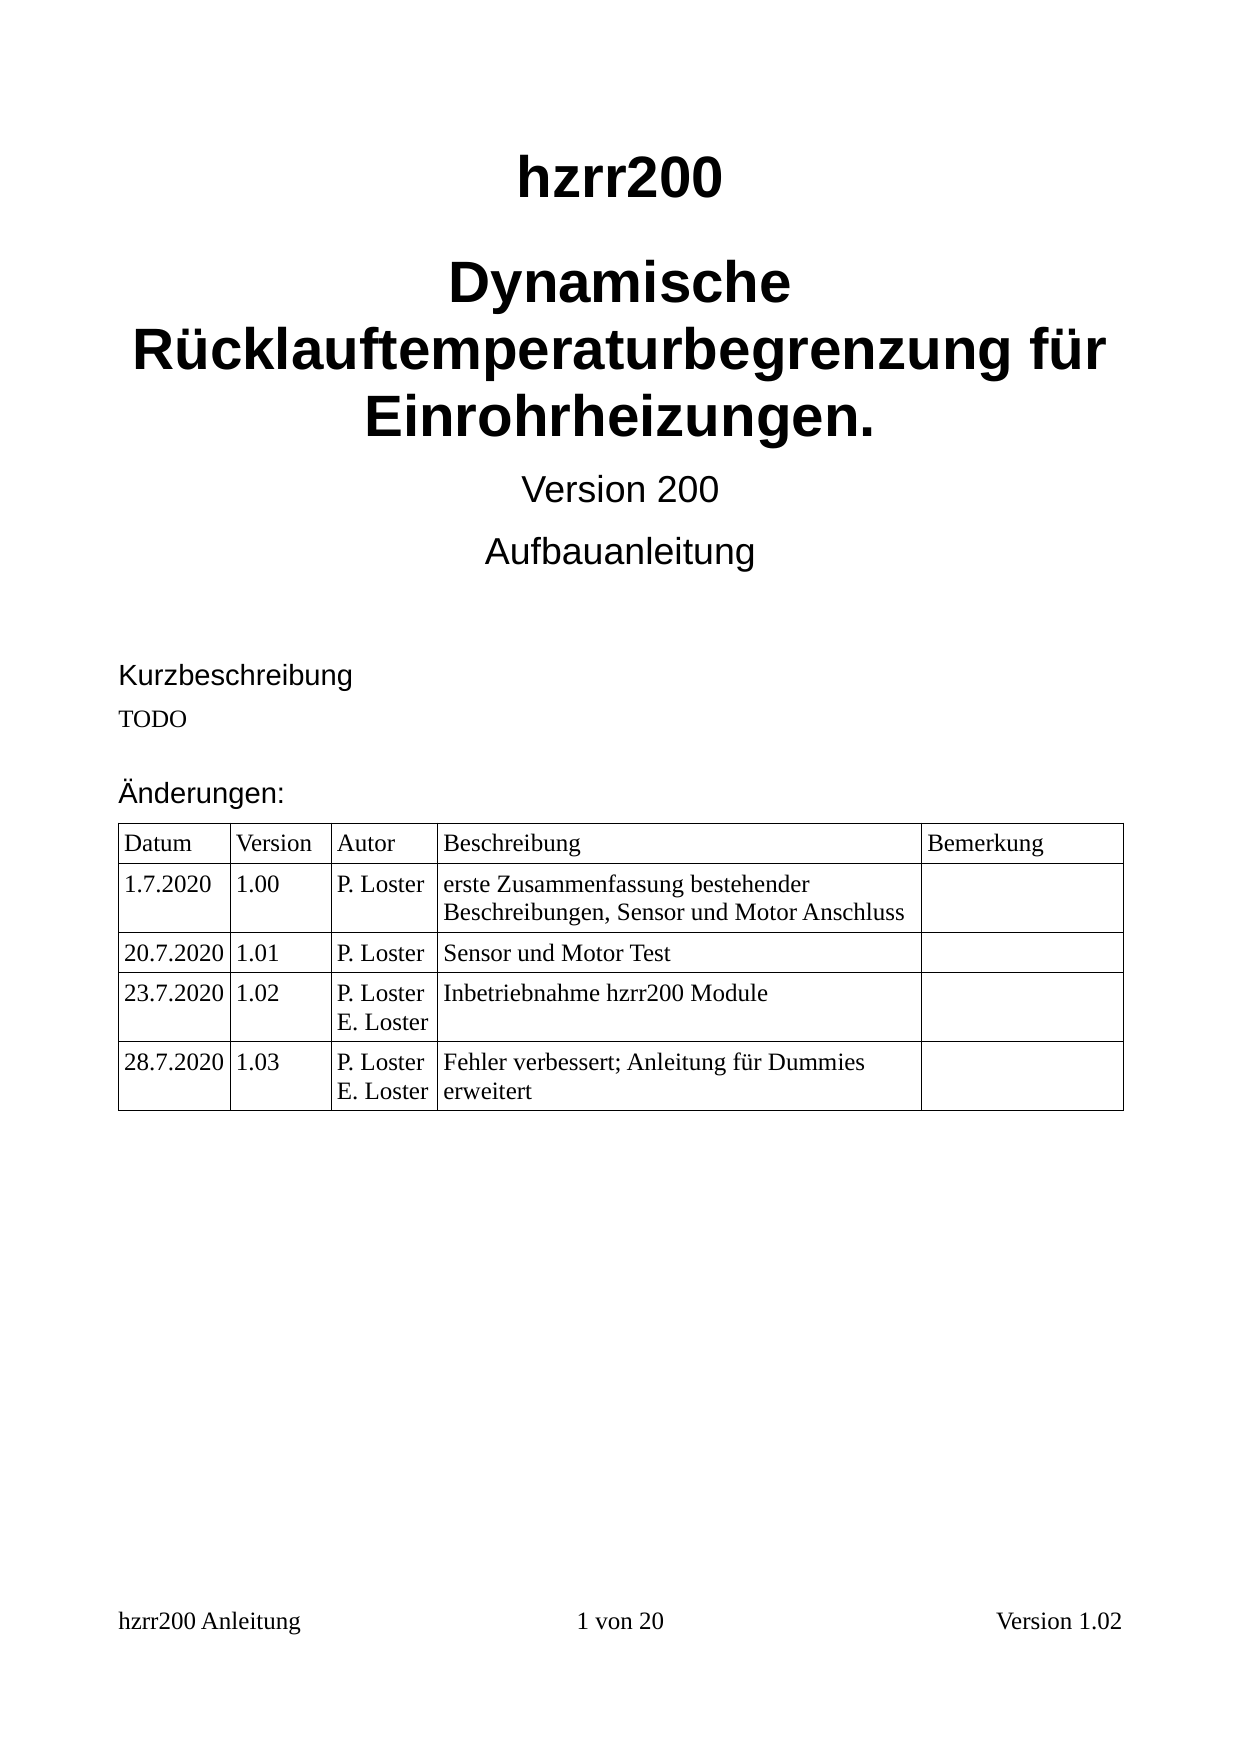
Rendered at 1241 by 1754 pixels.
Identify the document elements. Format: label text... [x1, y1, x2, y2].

table_cell 20.7.2020 [119, 933, 230, 972]
text TODO [118, 704, 1122, 733]
table_cell P. Loster E. Loster [332, 1042, 437, 1110]
table_cell Inbetriebnahme hzrr200 Module [438, 973, 921, 1041]
table_cell 1.03 [231, 1042, 331, 1110]
table_header Beschreibung [438, 824, 921, 863]
subtitle Kurzbeschreibung [118, 658, 1122, 691]
table_cell [922, 933, 1123, 972]
table_cell 1.7.2020 [119, 864, 230, 932]
table_cell 1.01 [231, 933, 331, 972]
table_cell P. Loster [332, 933, 437, 972]
title hzrr200 [118, 143, 1122, 210]
table_header Version [231, 824, 331, 863]
table_cell P. Loster E. Loster [332, 973, 437, 1041]
table_header Autor [332, 824, 437, 863]
table_cell 23.7.2020 [119, 973, 230, 1041]
subtitle Änderungen: [118, 776, 1122, 810]
table_cell P. Loster [332, 864, 437, 932]
table_header Bemerkung [922, 824, 1123, 863]
table_cell 28.7.2020 [119, 1042, 230, 1110]
subtitle Aufbauanleitung [118, 529, 1122, 573]
table_cell [922, 973, 1123, 1041]
table_cell [922, 864, 1123, 932]
subtitle Version 200 [118, 468, 1122, 511]
table_cell erste Zusammenfassung bestehender Beschreibungen, Sensor und Motor Anschluss [438, 864, 921, 932]
title Dynamische Rücklauftemperaturbegrenzung für Einrohrheizungen. [118, 248, 1122, 449]
table_cell Sensor und Motor Test [438, 933, 921, 972]
table_cell 1.00 [231, 864, 331, 932]
table_cell [922, 1042, 1123, 1110]
table_cell Fehler verbessert; Anleitung für Dummies erweitert [438, 1042, 921, 1110]
table_header Datum [119, 824, 230, 863]
table_cell 1.02 [231, 973, 331, 1041]
